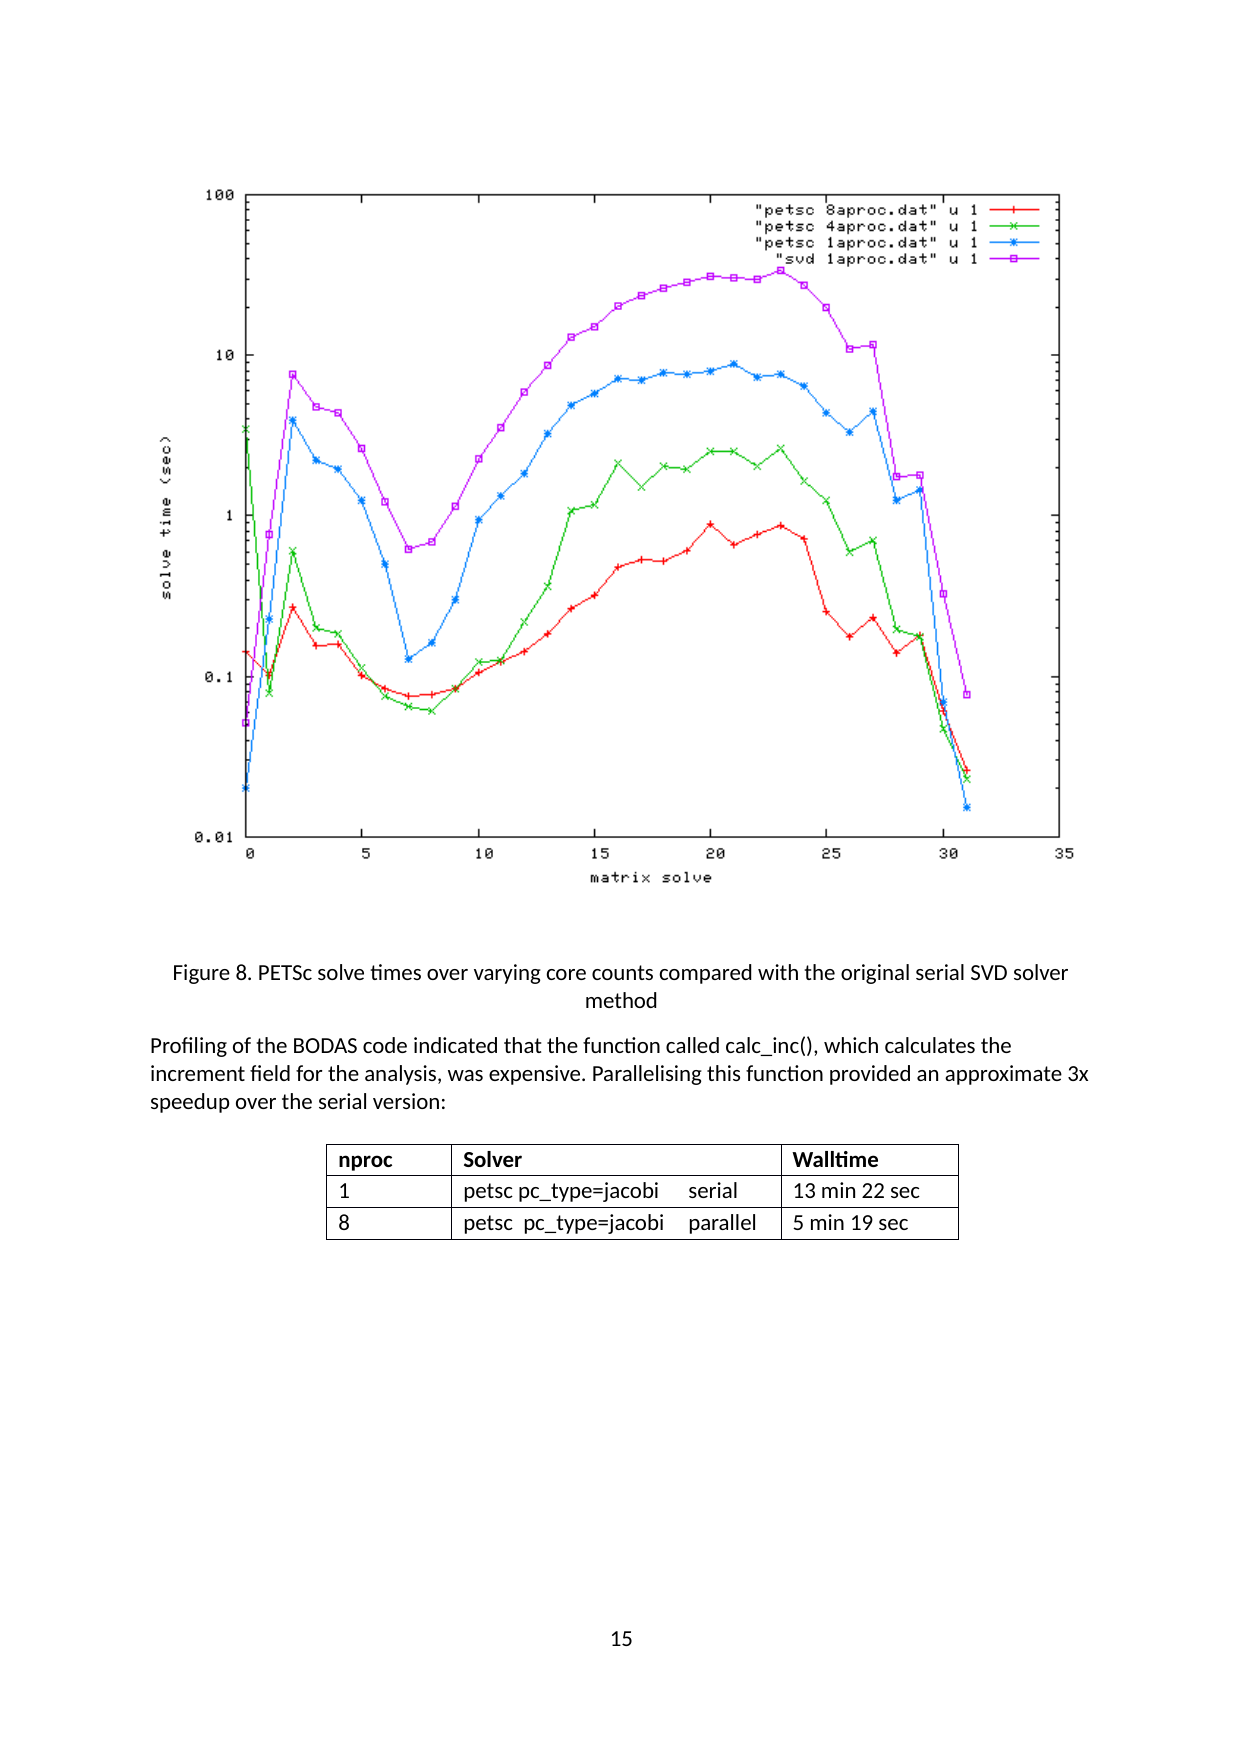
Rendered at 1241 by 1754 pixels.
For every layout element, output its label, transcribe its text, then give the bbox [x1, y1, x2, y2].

table_cell 13 min 22 sec [782, 1176, 958, 1207]
table_cell 8 [327, 1208, 451, 1239]
table_cell 5 min 19 sec [782, 1208, 958, 1239]
table_header Solver [452, 1145, 781, 1175]
table_cell petsc pc_type=jacobi serial [452, 1176, 781, 1207]
picture [150, 176, 1088, 887]
table_cell 1 [327, 1176, 451, 1207]
text Figure 8. PETSc solve times over varying core counts compared with the original serial SVD solver method [150, 958, 1092, 1014]
table_cell petsc pc_type=jacobi parallel [452, 1208, 781, 1239]
text Profiling of the BODAS code indicated that the function called calc_inc(), which calculates the increment field for the analysis, was expensive. Parallelising this function provided an approximate 3x speedup over the serial version: [150, 1031, 1092, 1115]
table_header nproc [327, 1145, 451, 1175]
table_header Walltime [782, 1145, 958, 1175]
